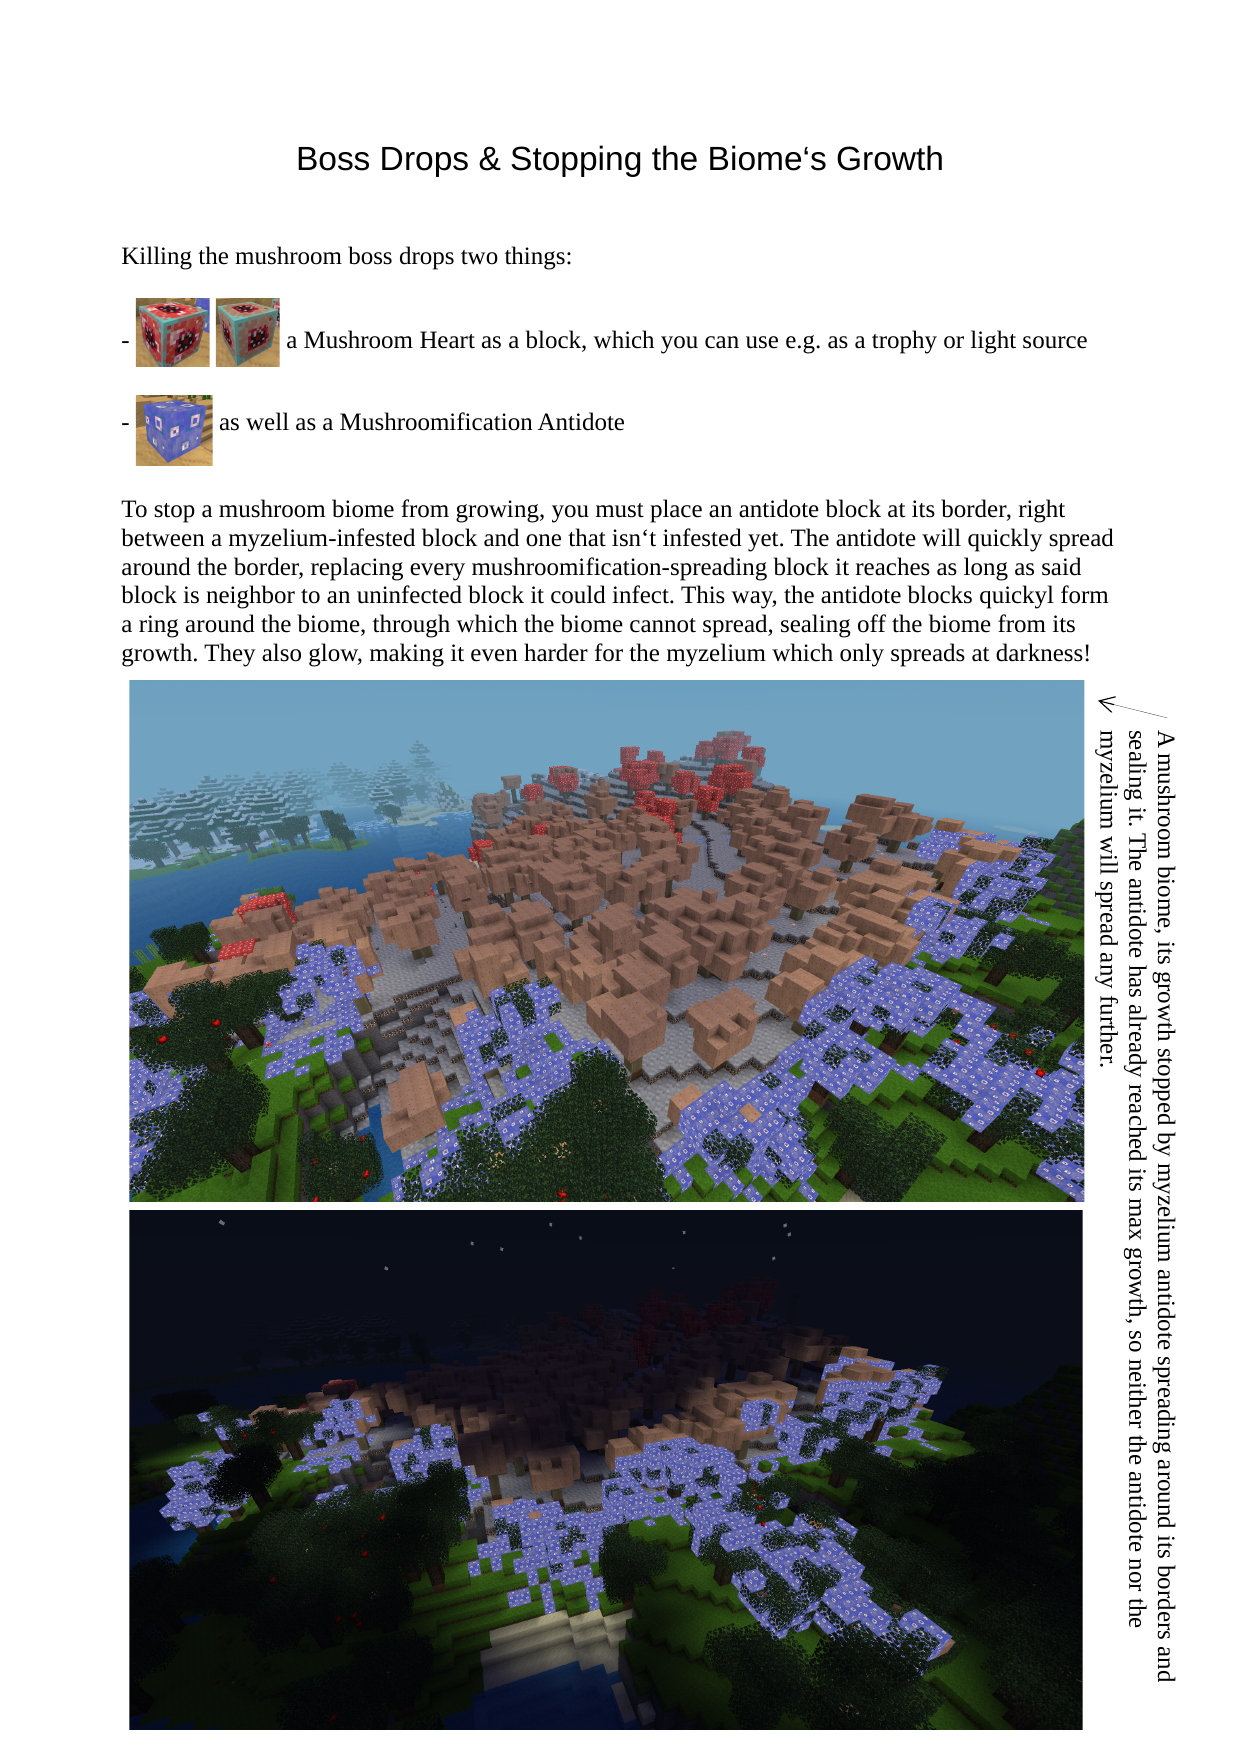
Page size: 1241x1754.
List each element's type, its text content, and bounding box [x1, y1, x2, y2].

text - as well as a Mushroomification Antidote [213, 395, 1122, 466]
text [118, 395, 135, 466]
picture [129, 680, 1085, 1202]
picture [135, 298, 210, 367]
picture [215, 298, 280, 367]
picture [129, 1210, 1083, 1730]
picture [135, 395, 213, 466]
text - a Mushroom Heart as a block, which you can use e.g. as a trophy or light source [280, 298, 1122, 366]
subtitle Boss Drops & Stopping the Biome‘s Growth [118, 139, 1122, 178]
text To stop a mushroom biome from growing, you must place an antidote block at its border, right between a myzelium-infested block and one that isn‘t infested yet. The antidote will quickly spread around the border, replacing every mushroomification-spreading block it reaches as long as said block is neighbor to an uninfected block it could infect. This way, the antidote blocks quickyl form a ring around the biome, through which the biome cannot spread, sealing off the biome from its growth. They also glow, making it even harder for the myzelium which only spreads at darkness! [118, 494, 1122, 670]
text Killing the mushroom boss drops two things: [118, 238, 1122, 269]
